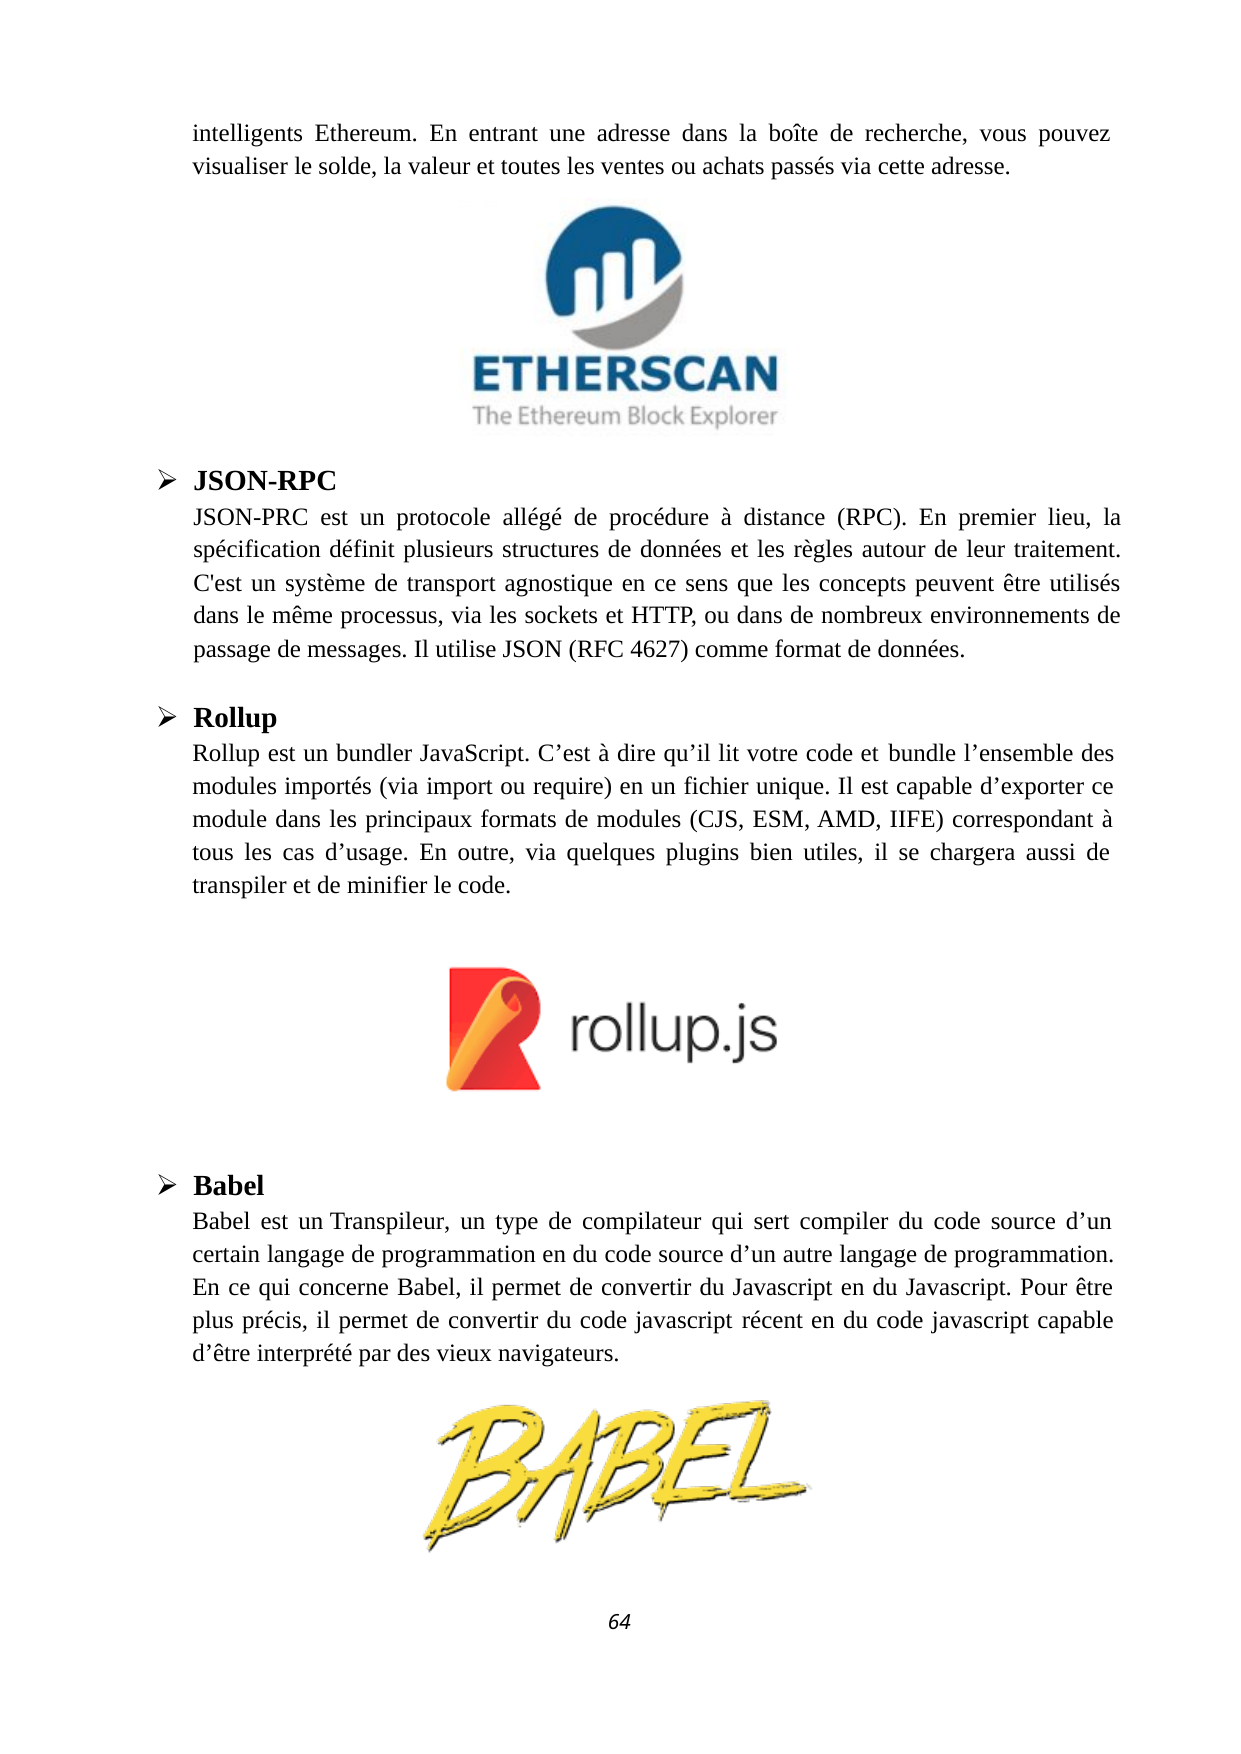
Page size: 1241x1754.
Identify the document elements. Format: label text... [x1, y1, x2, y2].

list Rollup [156, 700, 1122, 733]
text Rollup est un bundler JavaScript. C’est à dire qu’il lit votre code et bundle l’ensemble des modules importés (via import ou require) en un fichier unique. Il est capable d’exporter ce module dans les principaux formats de modules (CJS, ESM, AMD, IIFE) correspondant à tous les cas d’usage. En outre, via quelques plugins bien utiles, il se chargera aussi de transpiler et de minifier le code. [118, 738, 1122, 899]
text intelligents Ethereum. En entrant une adresse dans la boîte de recherche, vous pouvez visualiser le solde, la valeur et toutes les ventes ou achats passés via cette adresse. [118, 118, 1122, 180]
list JSON-RPC [156, 463, 1122, 497]
picture [378, 903, 863, 1159]
picture [385, 1371, 855, 1584]
list JSON-PRC est un protocole allégé de procédure à distance (RPC). En premier lieu, la spécification définit plusieurs structures de données et les règles autour de leur traitement. C'est un système de transport agnostique en ce sens que les concepts peuvent être utilisés dans le même processus, via les sockets et HTTP, ou dans de nombreux environnements de passage de messages. Il utilise JSON (RFC 4627) comme format de données. [156, 502, 1122, 662]
picture [385, 198, 855, 462]
text Babel est un Transpileur, un type de compilateur qui sert compiler du code source d’un certain langage de programmation en du code source d’un autre langage de programmation. En ce qui concerne Babel, il permet de convertir du Javascript en du Javascript. Pour être plus précis, il permet de convertir du code javascript récent en du code javascript capable d’être interprété par des vieux navigateurs. [118, 1206, 1122, 1367]
list Babel [156, 1168, 1122, 1201]
